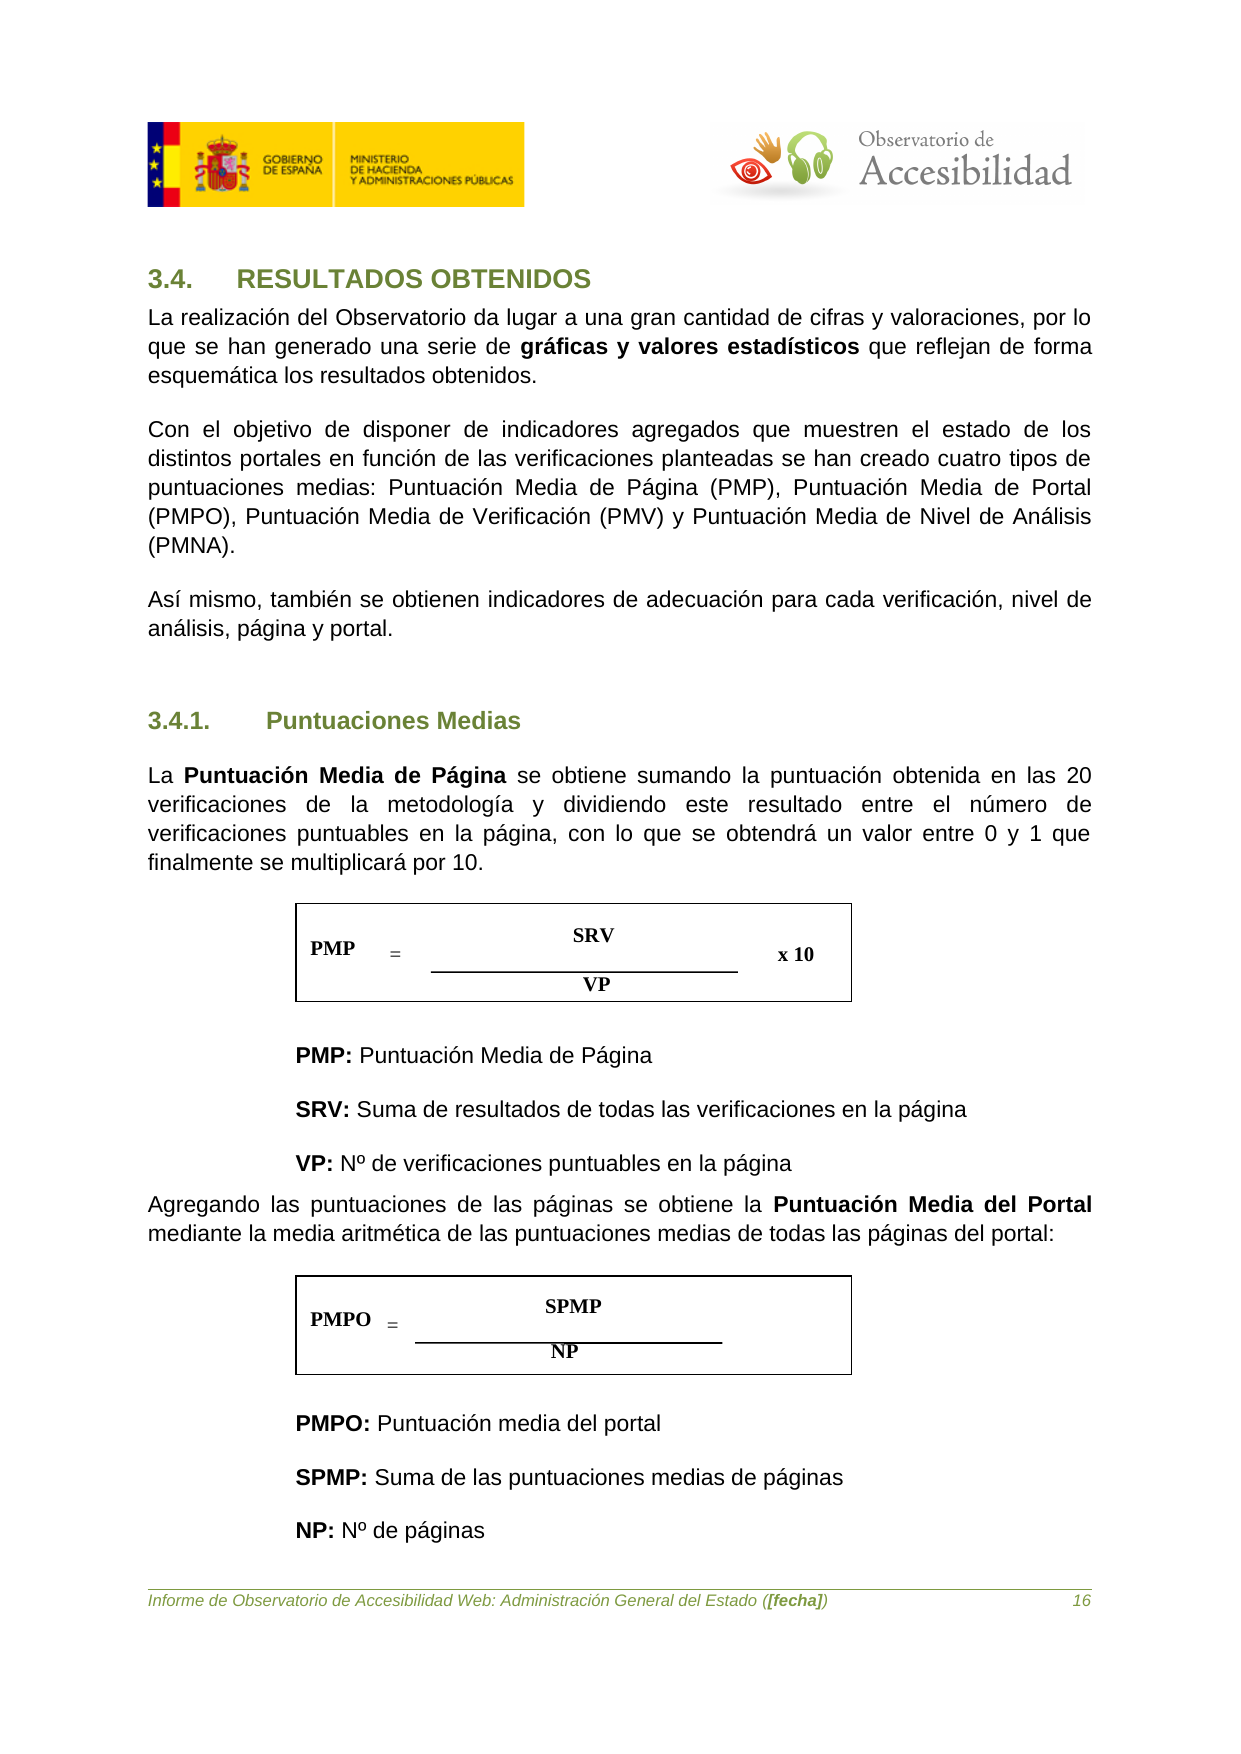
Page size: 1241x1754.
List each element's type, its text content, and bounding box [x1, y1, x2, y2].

text Agregando las puntuaciones de las páginas se obtiene la Puntuación Media del Portal mediante la media aritmética de las puntuaciones medias de todas las páginas del portal: [148, 1191, 1092, 1247]
picture [147, 122, 525, 207]
picture [710, 122, 1086, 205]
text PMPO: Puntuación media del portal [295, 1409, 1092, 1436]
text Así mismo, también se obtienen indicadores de adecuación para cada verificación, nivel de análisis, página y portal. [148, 586, 1092, 641]
text SPMP: Suma de las puntuaciones medias de páginas [295, 1463, 1092, 1490]
text La realización del Observatorio da lugar a una gran cantidad de cifras y valoraciones, por lo que se han generado una serie de gráficas y valores estadísticos que reflejan de forma esquemática los resultados obtenidos. [148, 304, 1092, 388]
text La Puntuación Media de Página se obtiene sumando la puntuación obtenida en las 20 verificaciones de la metodología y dividiendo este resultado entre el número de verificaciones puntuables en la página, con lo que se obtendrá un valor entre 0 y 1 que finalmente se multiplicará por 10. [148, 762, 1092, 876]
text NP: Nº de páginas [295, 1517, 1092, 1544]
list Resultados obtenidos [148, 263, 1092, 294]
text Con el objetivo de disponer de indicadores agregados que muestren el estado de los distintos portales en función de las verificaciones planteadas se han creado cuatro tipos de puntuaciones medias: Puntuación Media de Página (PMP), Puntuación Media de Portal (PMPO), Puntuación Media de Verificación (PMV) y Puntuación Media de Nivel de Análisis (PMNA). [148, 416, 1092, 558]
text VP: Nº de verificaciones puntuables en la página [295, 1150, 1092, 1176]
list Puntuaciones Medias [148, 706, 1092, 735]
text SRV: Suma de resultados de todas las verificaciones en la página [295, 1096, 1092, 1122]
text PMP: Puntuación Media de Página [295, 1042, 1092, 1068]
